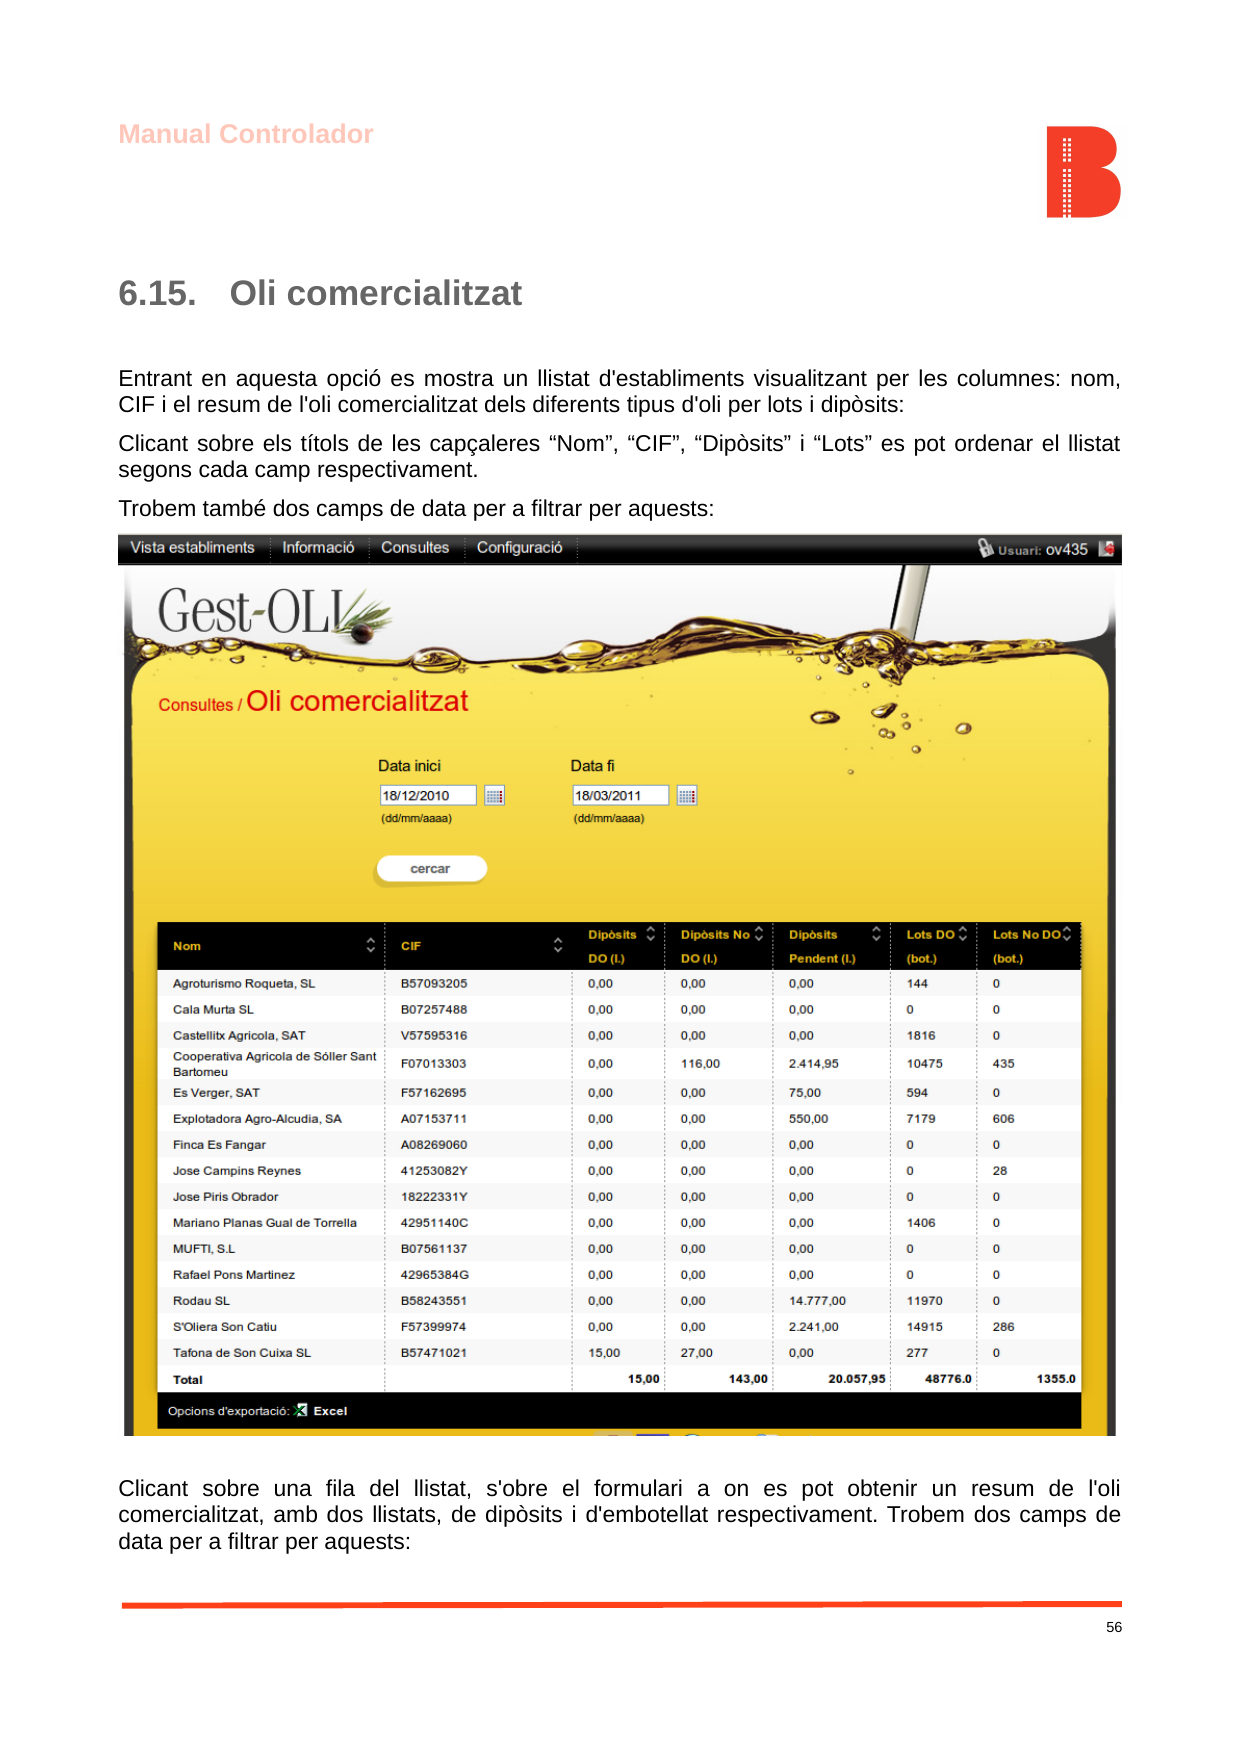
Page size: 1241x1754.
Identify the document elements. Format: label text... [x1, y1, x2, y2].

picture [118, 533, 1123, 1436]
text Clicant sobre una fila del llistat, s'obre el formulari a on es pot obtenir un resum de l'oli comercialitzat, amb dos llistats, de dipòsits i d'embotellat respectivament. Trobem dos camps de data per a filtrar per aquests: [118, 1475, 1122, 1554]
picture [1036, 124, 1130, 221]
text Trobem també dos camps de data per a filtrar per aquests: [118, 495, 1122, 521]
text Clicant sobre els títols de les capçaleres “Nom”, “CIF”, “Dipòsits” i “Lots” es pot ordenar el llistat segons cada camp respectivament. [118, 430, 1122, 483]
text Entrant en aquesta opció es mostra un llistat d'establiments visualitzant per les columnes: nom, CIF i el resum de l'oli comercialitzat dels diferents tipus d'oli per lots i dipòsits: [118, 365, 1122, 417]
subtitle Oli comercialitzat [118, 273, 1122, 313]
